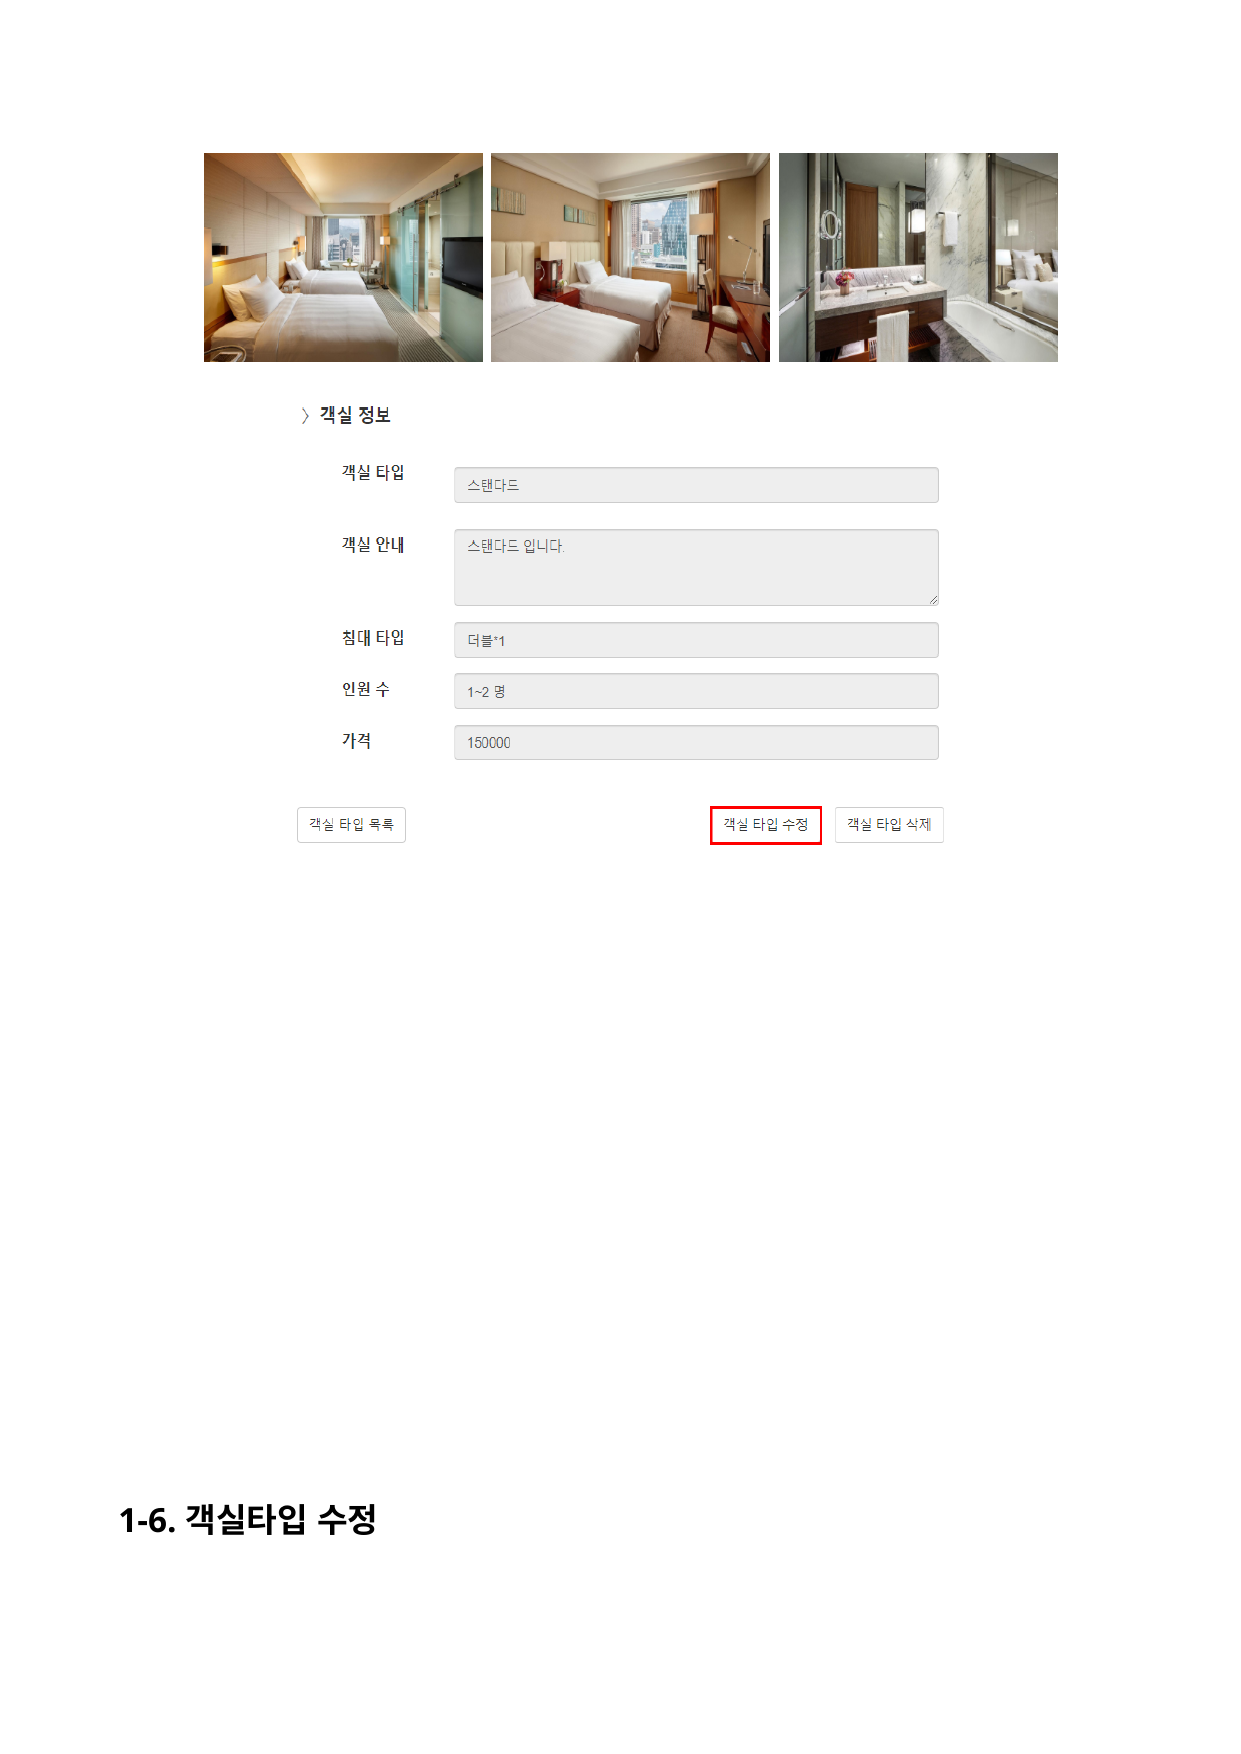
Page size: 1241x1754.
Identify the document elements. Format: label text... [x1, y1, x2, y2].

text 1-6. 객실타입 수정 [118, 1494, 1122, 1542]
picture [129, 139, 1134, 858]
